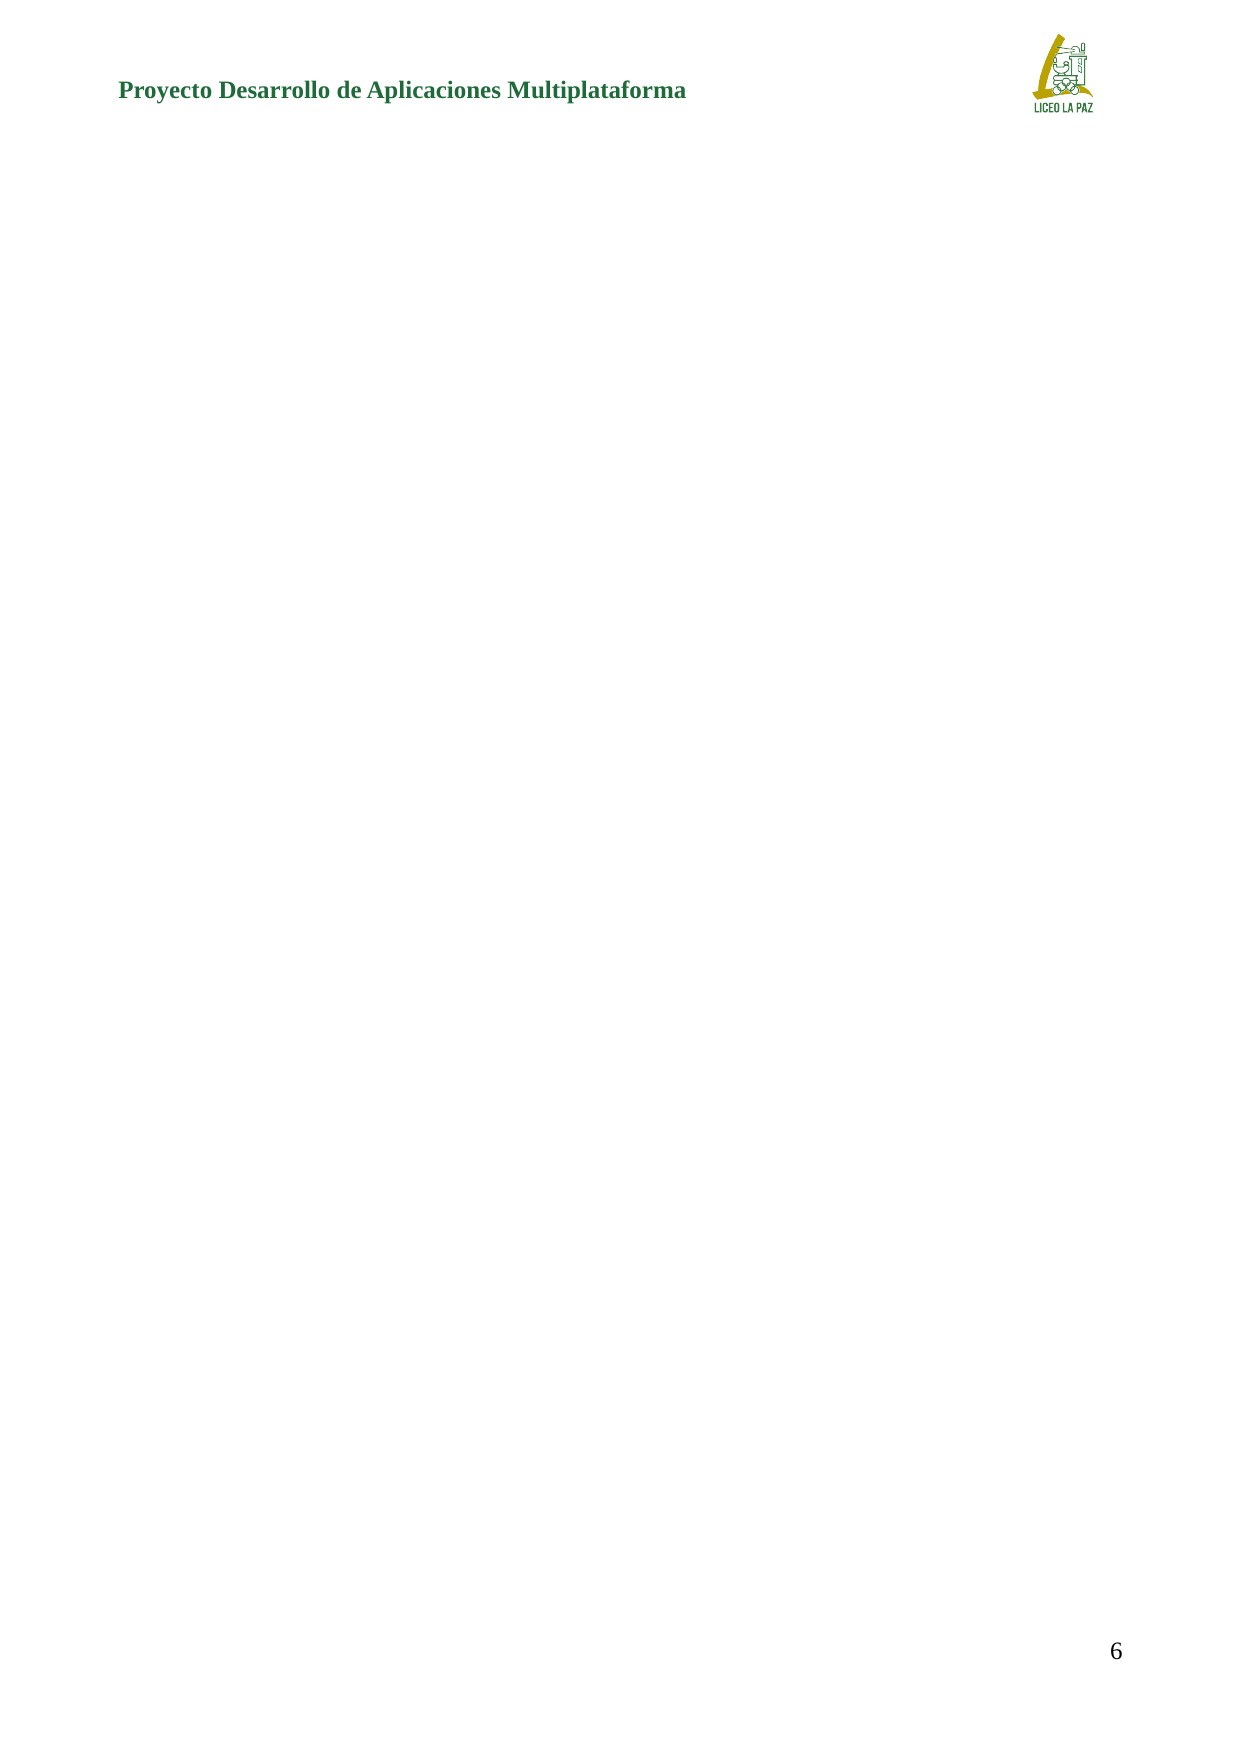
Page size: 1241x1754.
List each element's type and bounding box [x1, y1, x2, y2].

picture [1025, 26, 1100, 121]
